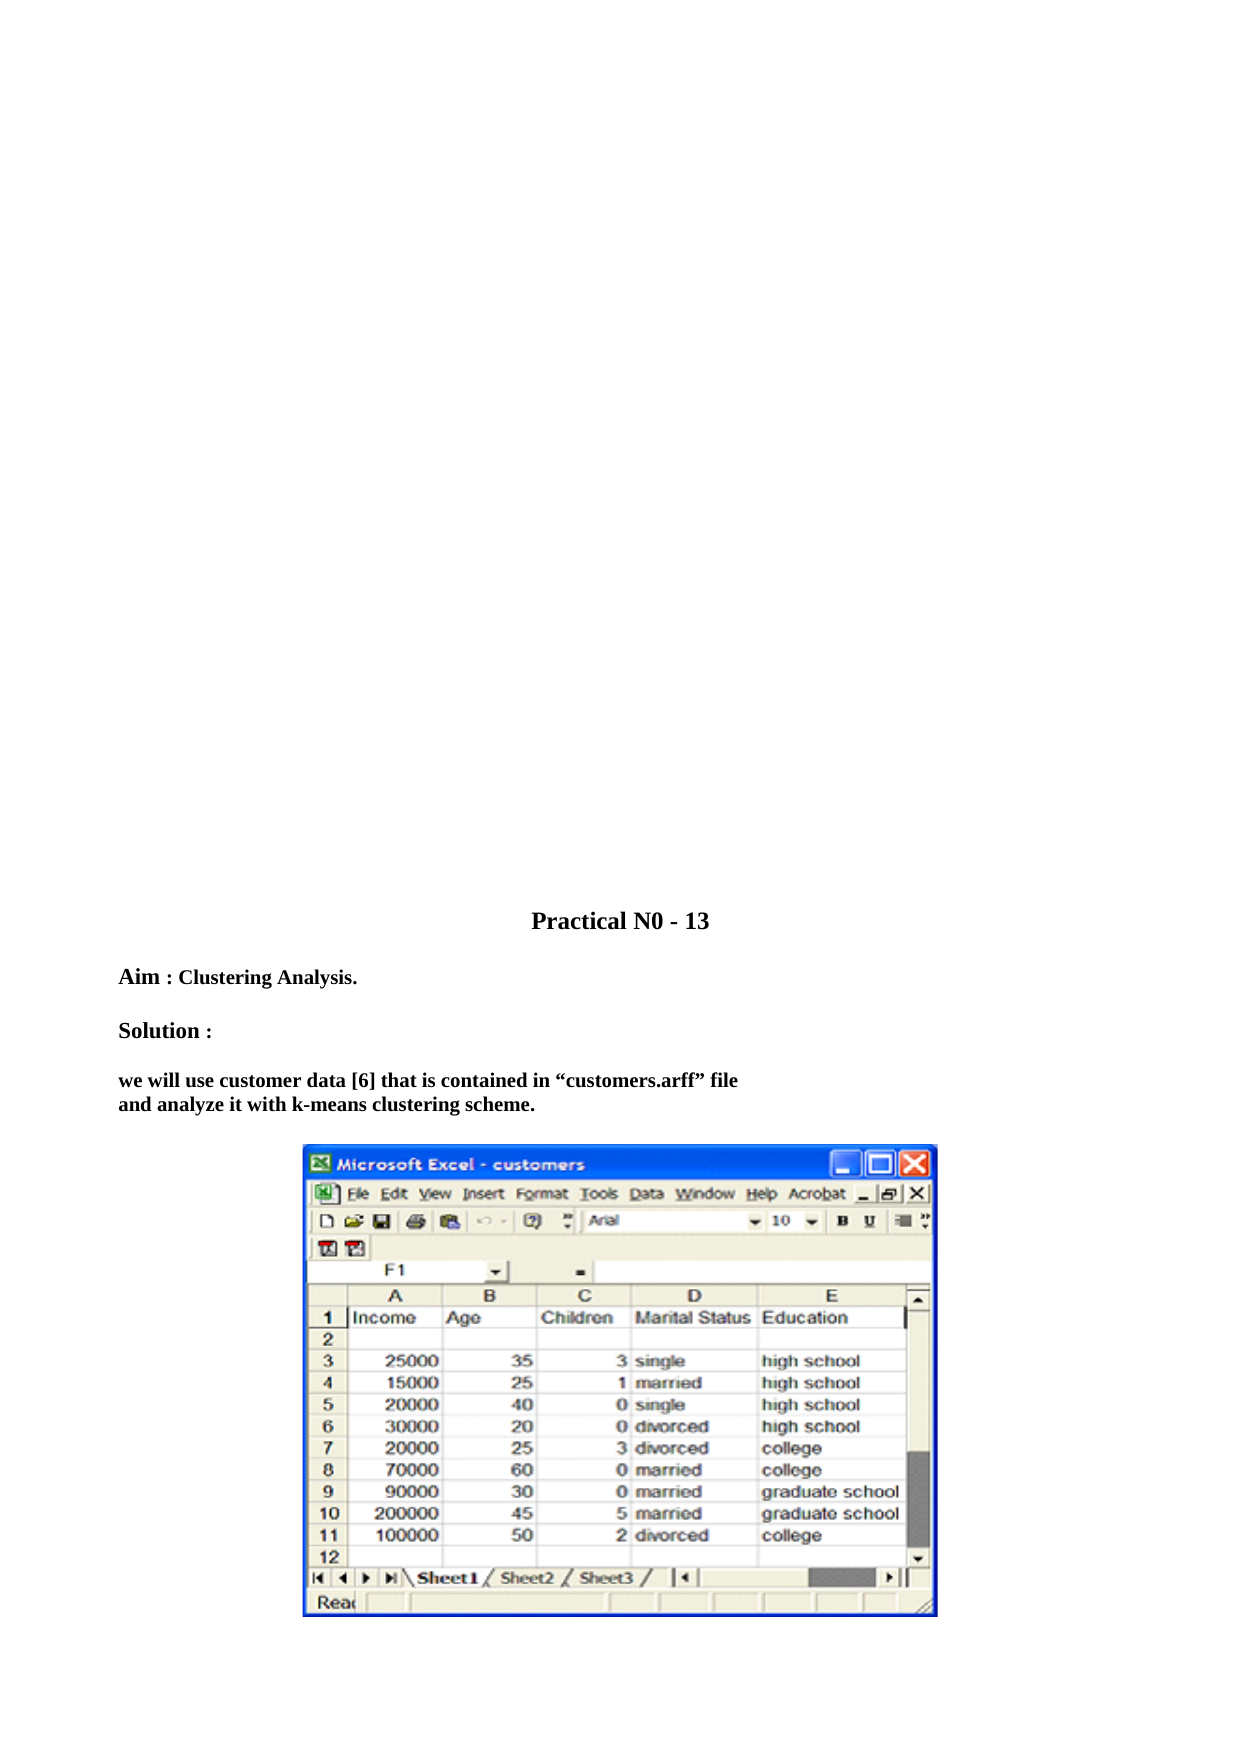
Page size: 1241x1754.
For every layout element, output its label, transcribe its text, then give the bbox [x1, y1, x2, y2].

text Solution : [118, 1017, 1122, 1043]
text we will use customer data [6] that is contained in “customers.arff” file [118, 1068, 1122, 1092]
text Aim : Clustering Analysis. [118, 963, 1122, 989]
text Practical N0 - 13 [118, 906, 1122, 935]
text and analyze it with k-means clustering scheme. [118, 1092, 1122, 1116]
